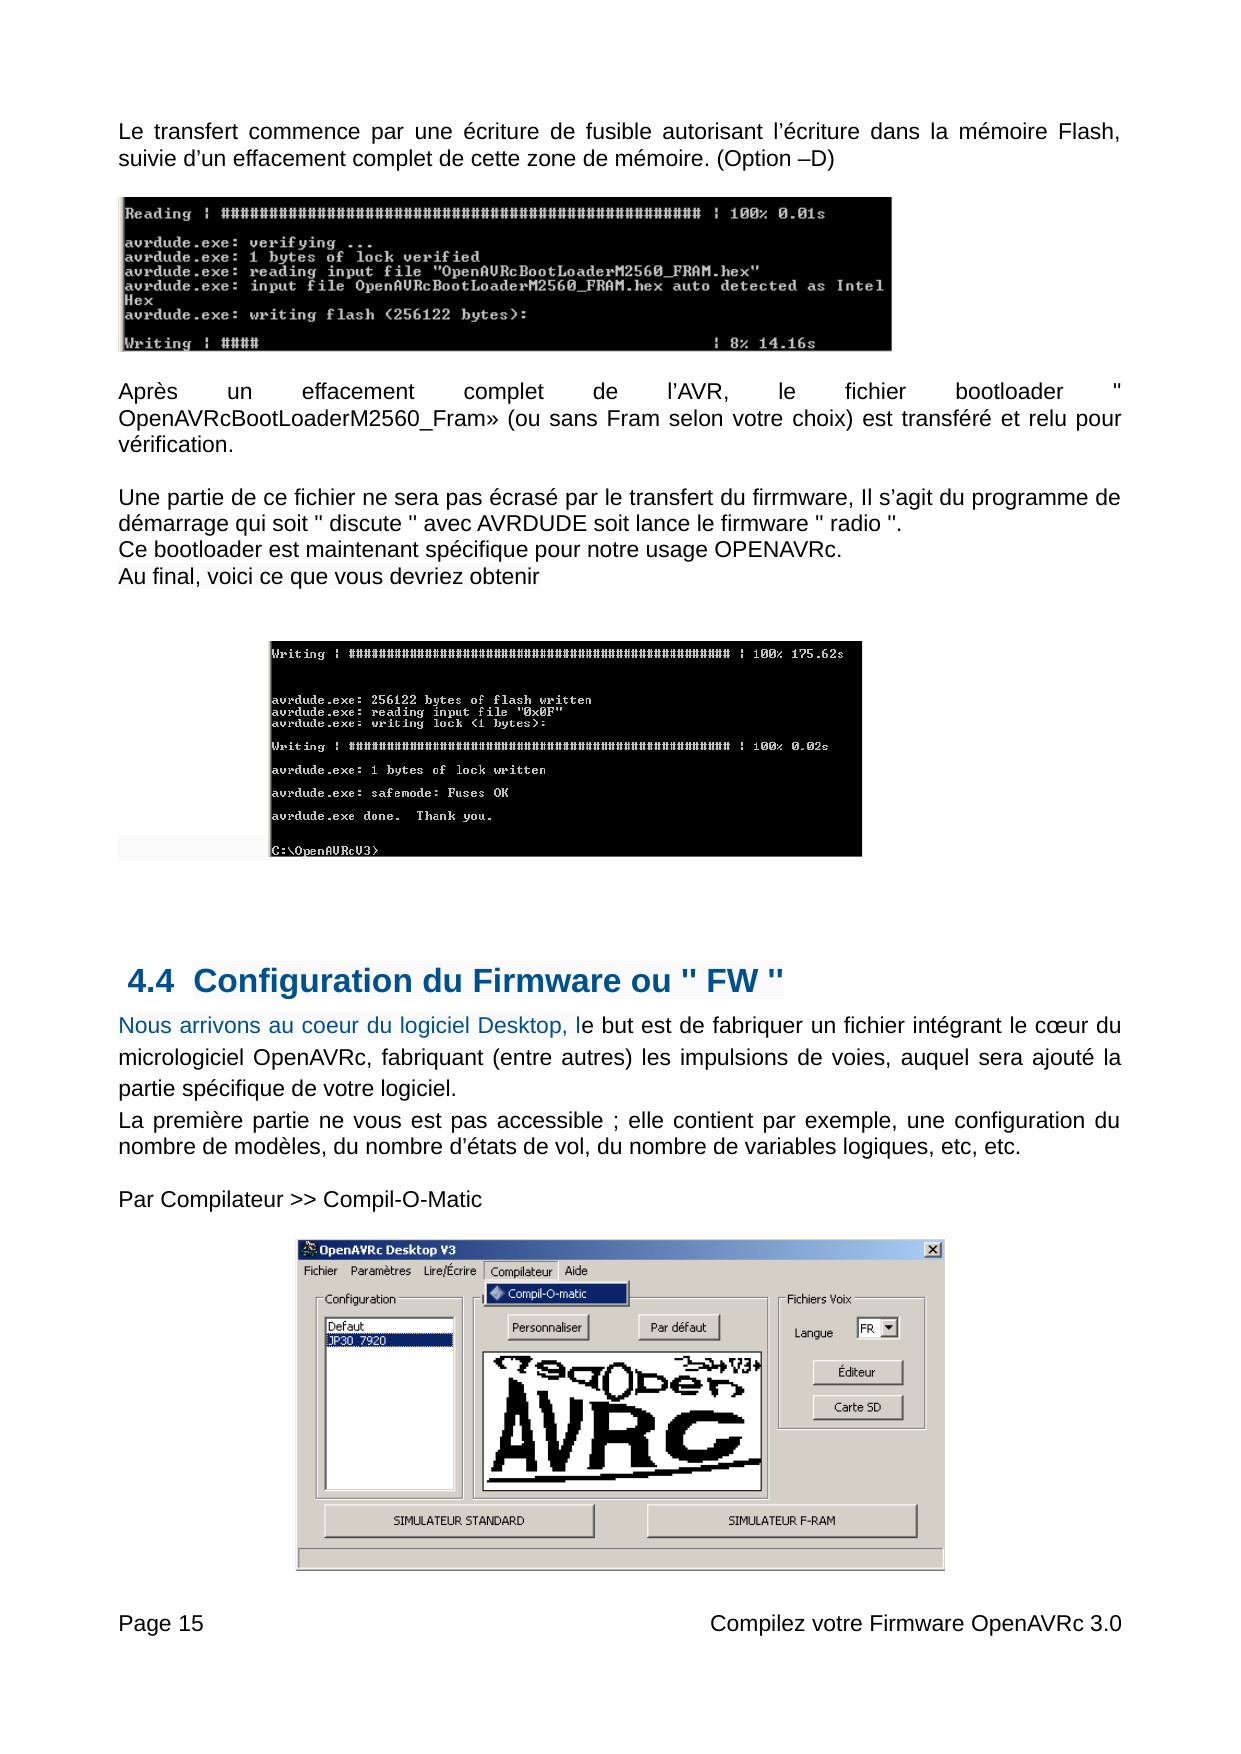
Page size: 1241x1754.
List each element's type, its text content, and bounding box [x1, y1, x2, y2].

subtitle Configuration du Firmware ou '' FW '' [118, 961, 1122, 999]
text Au final, voici ce que vous devriez obtenir [118, 563, 1122, 589]
text Par Compilateur >> Compil-O-Matic [118, 1186, 1122, 1212]
text Ce bootloader est maintenant spécifique pour notre usage OPENAVRc. [118, 536, 1122, 563]
text Le transfert commence par une écriture de fusible autorisant l’écriture dans la mémoire Flash, suivie d’un effacement complet de cette zone de mémoire. (Option –D) [118, 118, 1122, 171]
text Après un effacement complet de l’AVR, le fichier bootloader '' OpenAVRcBootLoaderM2560_Fram» (ou sans Fram selon votre choix) est transféré et relu pour vérification. [118, 378, 1122, 457]
text Une partie de ce fichier ne sera pas écrasé par le transfert du firrmware, Il s’agit du programme de démarrage qui soit '' discute '' avec AVRDUDE soit lance le firmware '' radio ''. [118, 483, 1122, 536]
text Nous arrivons au coeur du logiciel Desktop, le but est de fabriquer un fichier intégrant le cœur du micrologiciel OpenAVRc, fabriquant (entre autres) les impulsions de voies, auquel sera ajouté la partie spécifique de votre logiciel. [118, 1012, 1122, 1102]
text La première partie ne vous est pas accessible ; elle contient par exemple, une configuration du nombre de modèles, du nombre d’états de vol, du nombre de variables logiques, etc, etc. [118, 1107, 1122, 1159]
